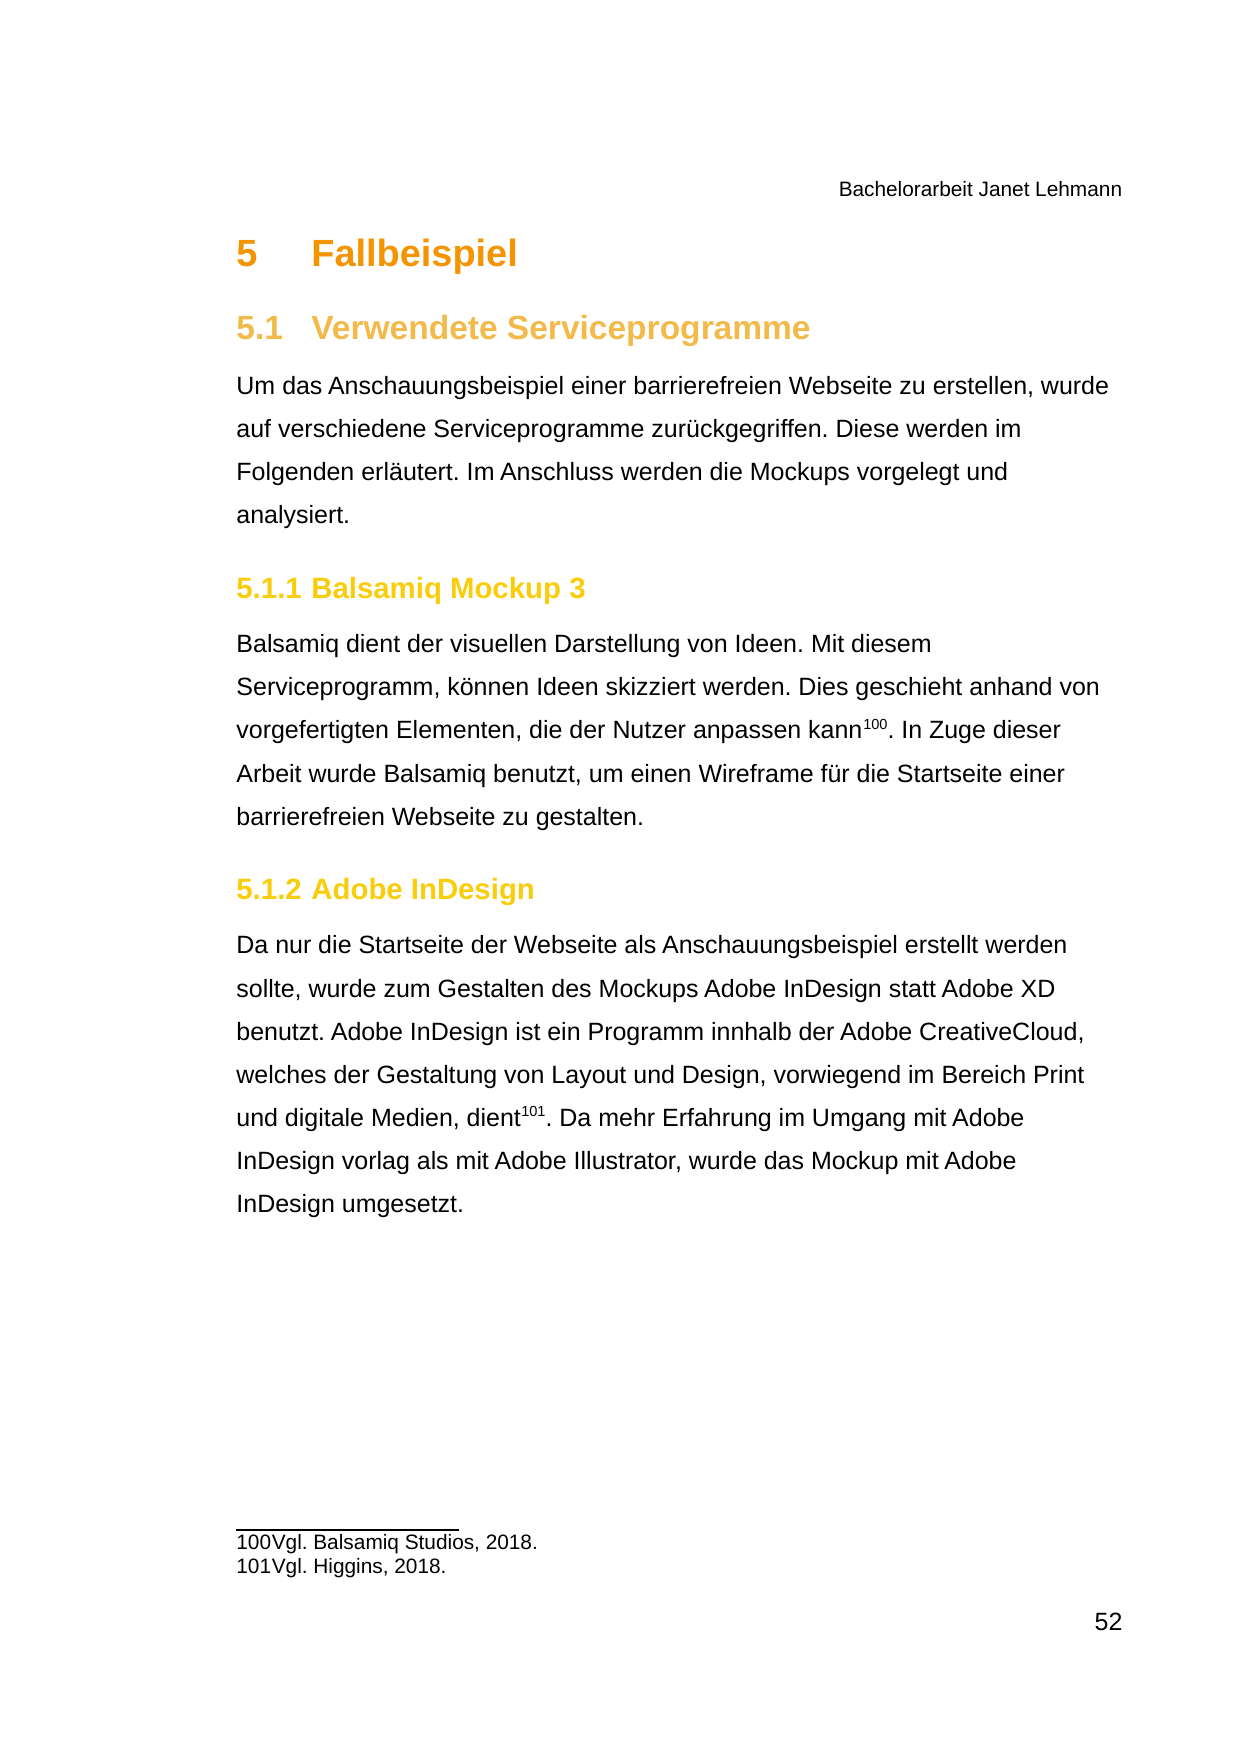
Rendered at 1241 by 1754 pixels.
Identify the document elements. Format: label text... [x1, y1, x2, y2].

text Da nur die Startseite der Webseite als Anschauungsbeispiel erstellt werden sollte, wurde zum Gestalten des Mockups Adobe InDesign statt Adobe XD benutzt. Adobe InDesign ist ein Programm innhalb der Adobe CreativeCloud, welches der Gestaltung von Layout und Design, vorwiegend im Bereich Print und digitale Medien, dient. Da mehr Erfahrung im Umgang mit Adobe InDesign vorlag als mit Adobe Illustrator, wurde das Mockup mit Adobe InDesign umgesetzt. [236, 931, 1122, 1218]
text Um das Anschauungsbeispiel einer barrierefreien Webseite zu erstellen, wurde auf verschiedene Serviceprogramme zurückgegriffen. Diese werden im Folgenden erläutert. Im Anschluss werden die Mockups vorgelegt und analysiert. [236, 371, 1122, 529]
subtitle Fallbeispiel [236, 231, 1122, 274]
text Vgl. Balsamiq Studios, 2018. [236, 1530, 1122, 1554]
subtitle Adobe InDesign [236, 872, 1122, 906]
text Vgl. Higgins, 2018. [236, 1554, 1122, 1578]
text Balsamiq dient der visuellen Darstellung von Ideen. Mit diesem Serviceprogramm, können Ideen skizziert werden. Dies geschieht anhand von vorgefertigten Elementen, die der Nutzer anpassen kann. In Zuge dieser Arbeit wurde Balsamiq benutzt, um einen Wireframe für die Startseite einer barrierefreien Webseite zu gestalten. [236, 629, 1122, 831]
subtitle Balsamiq Mockup 3 [236, 571, 1122, 604]
subtitle Verwendete Serviceprogramme [236, 308, 1122, 346]
